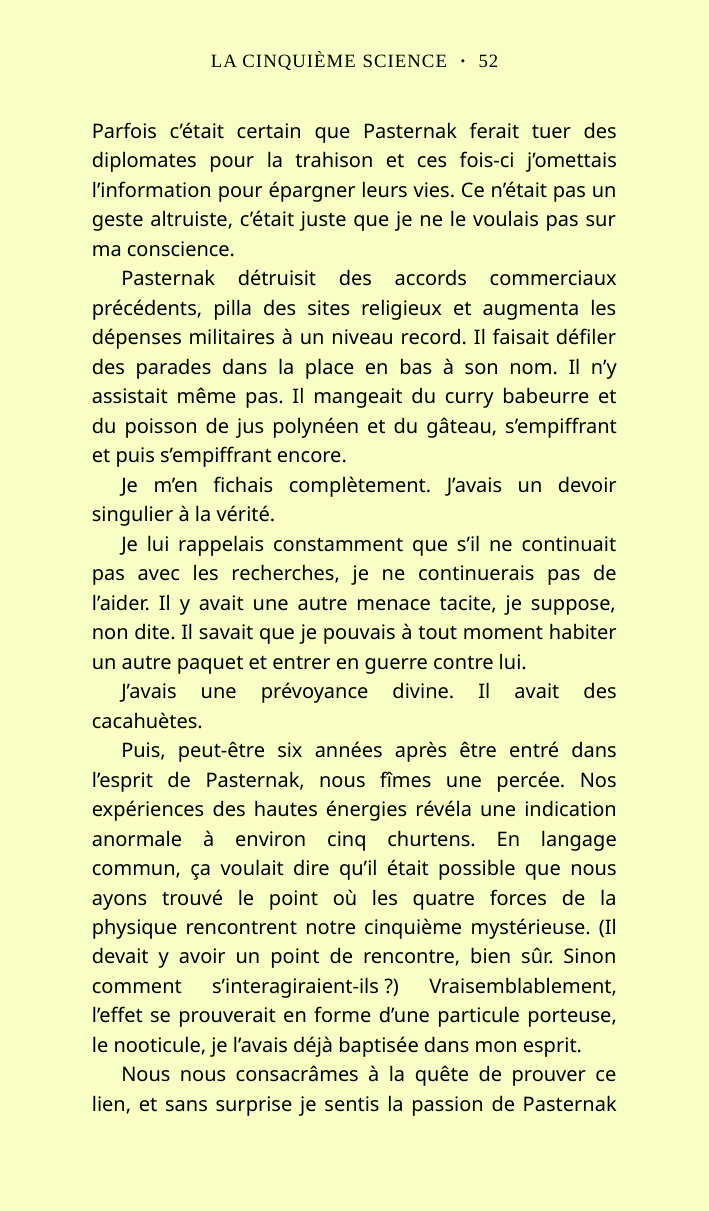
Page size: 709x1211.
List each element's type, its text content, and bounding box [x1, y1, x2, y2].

text Je lui rappelais constamment que s’il ne continuait pas avec les recherches, je ne continuerais pas de l’aider. Il y avait une autre menace tacite, je suppose, non dite. Il savait que je pouvais à tout moment habiter un autre paquet et entrer en guerre contre lui. [92, 528, 617, 675]
text Nous nous consacrâmes à la quête de prouver ce lien, et sans surprise je sentis la passion de Pasternak [92, 1058, 617, 1117]
text J’avais une prévoyance divine. Il avait des cacahuètes. [92, 675, 617, 734]
text Pasternak détruisit des accords commerciaux précédents, pilla des sites religieux et augmenta les dépenses militaires à un niveau record. Il faisait défiler des parades dans la place en bas à son nom. Il n’y assistait même pas. Il mangeait du curry babeurre et du poisson de jus polynéen et du gâteau, s’empiffrant et puis s’empiffrant encore. [92, 262, 617, 469]
text Puis, peut-être six années après être entré dans l’esprit de Pasternak, nous fîmes une percée. Nos expériences des hautes énergies révéla une indication anormale à environ cinq churtens. En langage commun, ça voulait dire qu’il était possible que nous ayons trouvé le point où les quatre forces de la physique rencontrent notre cinquième mystérieuse. (Il devait y avoir un point de rencontre, bien sûr. Sinon comment s’interagiraient-ils ?) Vraisemblablement, l’effet se prouverait en forme d’une particule porteuse, le nooticule, je l’avais déjà baptisée dans mon esprit. [92, 734, 617, 1058]
text Je m’en fichais complètement. J’avais un devoir singulier à la vérité. [92, 469, 617, 528]
text Parfois c’était certain que Pasternak ferait tuer des diplomates pour la trahison et ces fois-ci j’omettais l’information pour épargner leurs vies. Ce n’était pas un geste altruiste, c’était juste que je ne le voulais pas sur ma conscience. [92, 115, 617, 262]
